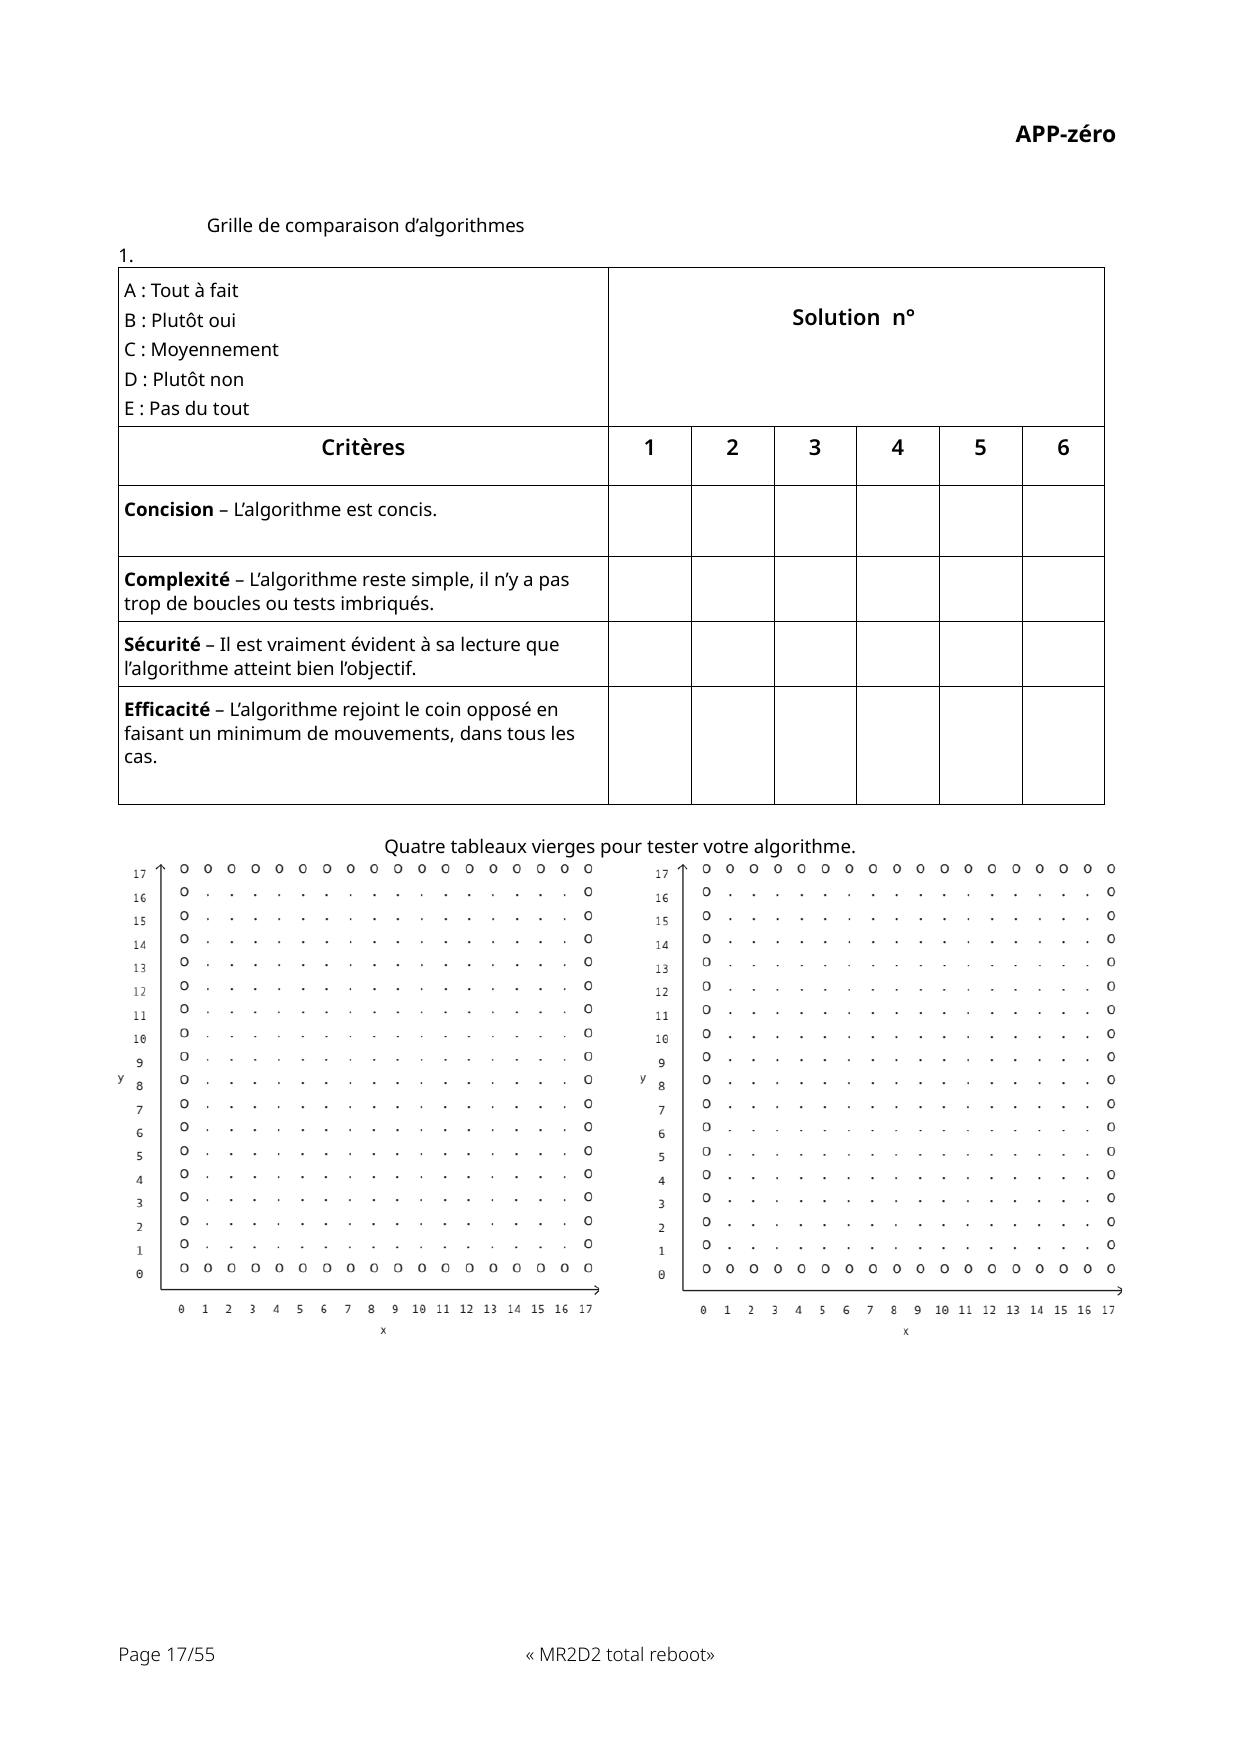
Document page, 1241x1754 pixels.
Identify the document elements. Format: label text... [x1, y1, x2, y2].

table_cell 4 [857, 427, 939, 485]
table_cell [1023, 557, 1104, 621]
table_cell [1023, 622, 1104, 686]
table_cell Sécurité – Il est vraiment évident à sa lecture que l’algorithme atteint bien l’objectif. [119, 622, 608, 686]
table_header A : Tout à fait B : Plutôt oui C : Moyennement D : Plutôt non E : Pas du tout [119, 268, 608, 426]
table_cell [692, 486, 774, 556]
picture [640, 858, 1123, 1337]
picture [118, 858, 600, 1336]
table_cell [940, 486, 1022, 556]
table_cell [940, 557, 1022, 621]
table_cell 3 [775, 427, 856, 485]
table_cell [1023, 486, 1104, 556]
table_cell [692, 687, 774, 804]
table_cell [775, 622, 856, 686]
table_cell 5 [940, 427, 1022, 485]
table_cell [775, 486, 856, 556]
table_cell 2 [692, 427, 774, 485]
table_cell [775, 687, 856, 804]
table_cell [609, 622, 691, 686]
table_cell 1 [609, 427, 691, 485]
table_cell [1023, 687, 1104, 804]
table_cell [692, 557, 774, 621]
table_cell [940, 622, 1022, 686]
table_cell Concision – L’algorithme est concis. [119, 486, 608, 556]
table_cell [857, 486, 939, 556]
table_cell [600, 859, 620, 1336]
table_cell [609, 687, 691, 804]
table_cell [857, 557, 939, 621]
table_cell 6 [1023, 427, 1104, 485]
table_cell Complexité – L’algorithme reste simple, il n’y a pas trop de boucles ou tests imbriqués. [119, 557, 608, 621]
table_cell Efficacité – L’algorithme rejoint le coin opposé en faisant un minimum de mouvements, dans tous les cas. [119, 687, 608, 804]
table_cell [609, 486, 691, 556]
table_cell Critères [119, 427, 608, 485]
table_cell [620, 859, 640, 1336]
table_cell [940, 687, 1022, 804]
table_header Quatre tableaux vierges pour tester votre algorithme. [118, 834, 1122, 859]
table_header Solution n° [609, 268, 1104, 426]
table_cell [692, 622, 774, 686]
table_cell [857, 687, 939, 804]
list Grille de comparaison d’algorithmes [177, 213, 1122, 237]
table_cell [609, 557, 691, 621]
table_cell [857, 622, 939, 686]
table_cell [775, 557, 856, 621]
